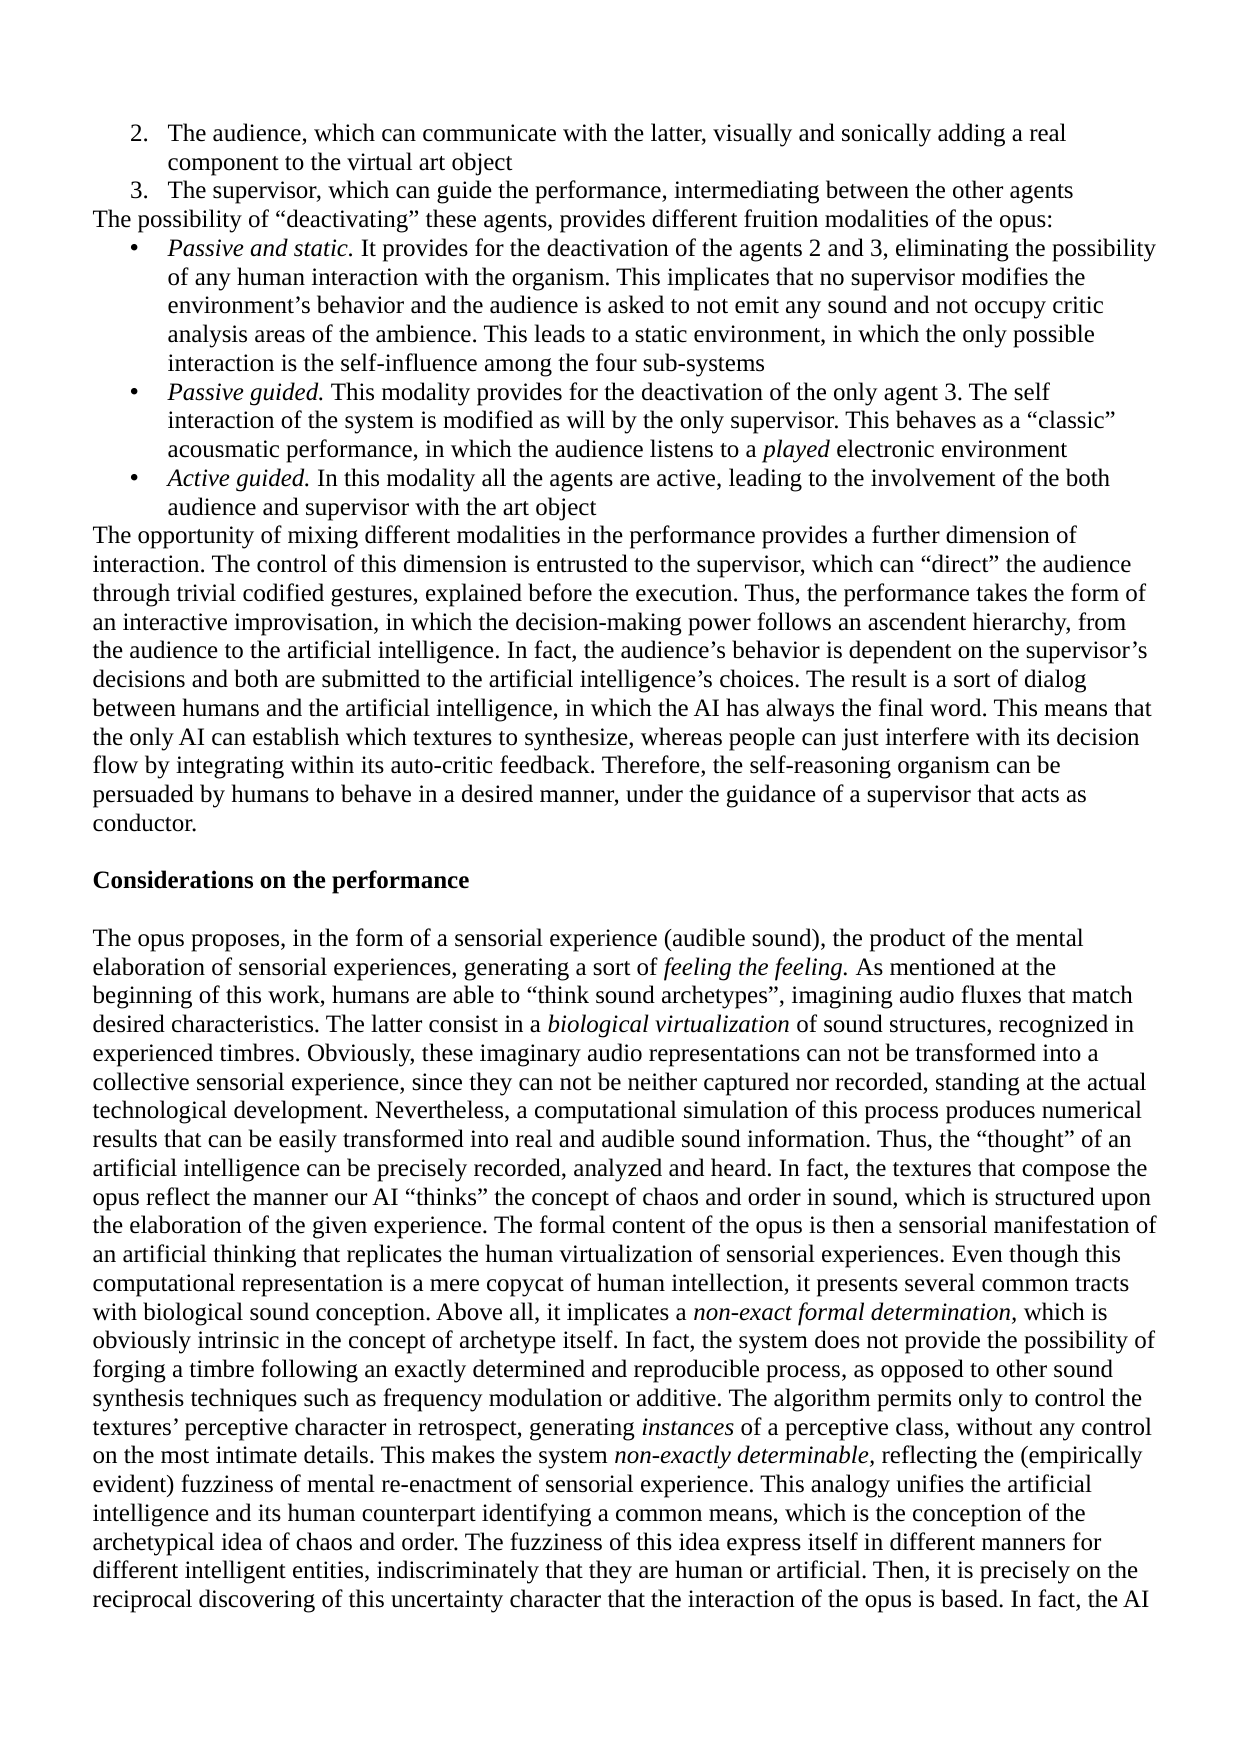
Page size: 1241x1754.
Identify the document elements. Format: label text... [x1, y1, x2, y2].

text The opportunity of mixing different modalities in the performance provides a further dimension of interaction. The control of this dimension is entrusted to the supervisor, which can “direct” the audience through trivial codified gestures, explained before the execution. Thus, the performance takes the form of an interactive improvisation, in which the decision-making power follows an ascendent hierarchy, from the audience to the artificial intelligence. In fact, the audience’s behavior is dependent on the supervisor’s decisions and both are submitted to the artificial intelligence’s choices. The result is a sort of dialog between humans and the artificial intelligence, in which the AI has always the final word. This means that the only AI can establish which textures to synthesize, whereas people can just interfere with its decision flow by integrating within its auto-critic feedback. Therefore, the self-reasoning organism can be persuaded by humans to behave in a desired manner, under the guidance of a supervisor that acts as conductor. [92, 521, 1160, 837]
text The possibility of “deactivating” these agents, provides different fruition modalities of the opus: [92, 204, 1160, 233]
text The opus proposes, in the form of a sensorial experience (audible sound), the product of the mental elaboration of sensorial experiences, generating a sort of feeling the feeling. As mentioned at the beginning of this work, humans are able to “think sound archetypes”, imagining audio fluxes that match desired characteristics. The latter consist in a biological virtualization of sound structures, recognized in experienced timbres. Obviously, these imaginary audio representations can not be transformed into a collective sensorial experience, since they can not be neither captured nor recorded, standing at the actual technological development. Nevertheless, a computational simulation of this process produces numerical results that can be easily transformed into real and audible sound information. Thus, the “thought” of an artificial intelligence can be precisely recorded, analyzed and heard. In fact, the textures that compose the opus reflect the manner our AI “thinks” the concept of chaos and order in sound, which is structured upon the elaboration of the given experience. The formal content of the opus is then a sensorial manifestation of an artificial thinking that replicates the human virtualization of sensorial experiences. Even though this computational representation is a mere copycat of human intellection, it presents several common tracts with biological sound conception. Above all, it implicates a non-exact formal determination, which is obviously intrinsic in the concept of archetype itself. In fact, the system does not provide the possibility of forging a timbre following an exactly determined and reproducible process, as opposed to other sound synthesis techniques such as frequency modulation or additive. The algorithm permits only to control the textures’ perceptive character in retrospect, generating instances of a perceptive class, without any control on the most intimate details. This makes the system non-exactly determinable, reflecting the (empirically evident) fuzziness of mental re-enactment of sensorial experience. This analogy unifies the artificial intelligence and its human counterpart identifying a common means, which is the conception of the archetypical idea of chaos and order. The fuzziness of this idea express itself in different manners for different intelligent entities, indiscriminately that they are human or artificial. Then, it is precisely on the reciprocal discovering of this uncertainty character that the interaction of the opus is based. In fact, the AI [92, 923, 1160, 1613]
text Considerations on the performance [92, 866, 1160, 894]
list Active guided. In this modality all the agents are active, leading to the involvement of the both audience and supervisor with the art object [130, 463, 1160, 521]
list Passive and static. It provides for the deactivation of the agents 2 and 3, eliminating the possibility of any human interaction with the organism. This implicates that no supervisor modifies the environment’s behavior and the audience is asked to not emit any sound and not occupy critic analysis areas of the ambience. This leads to a static environment, in which the only possible interaction is the self-influence among the four sub-systems [130, 233, 1160, 377]
list Passive guided. This modality provides for the deactivation of the only agent 3. The self interaction of the system is modified as will by the only supervisor. This behaves as a “classic” acousmatic performance, in which the audience listens to a played electronic environment [130, 377, 1160, 463]
list The supervisor, which can guide the performance, intermediating between the other agents [130, 176, 1160, 204]
list The audience, which can communicate with the latter, visually and sonically adding a real component to the virtual art object [130, 118, 1160, 176]
